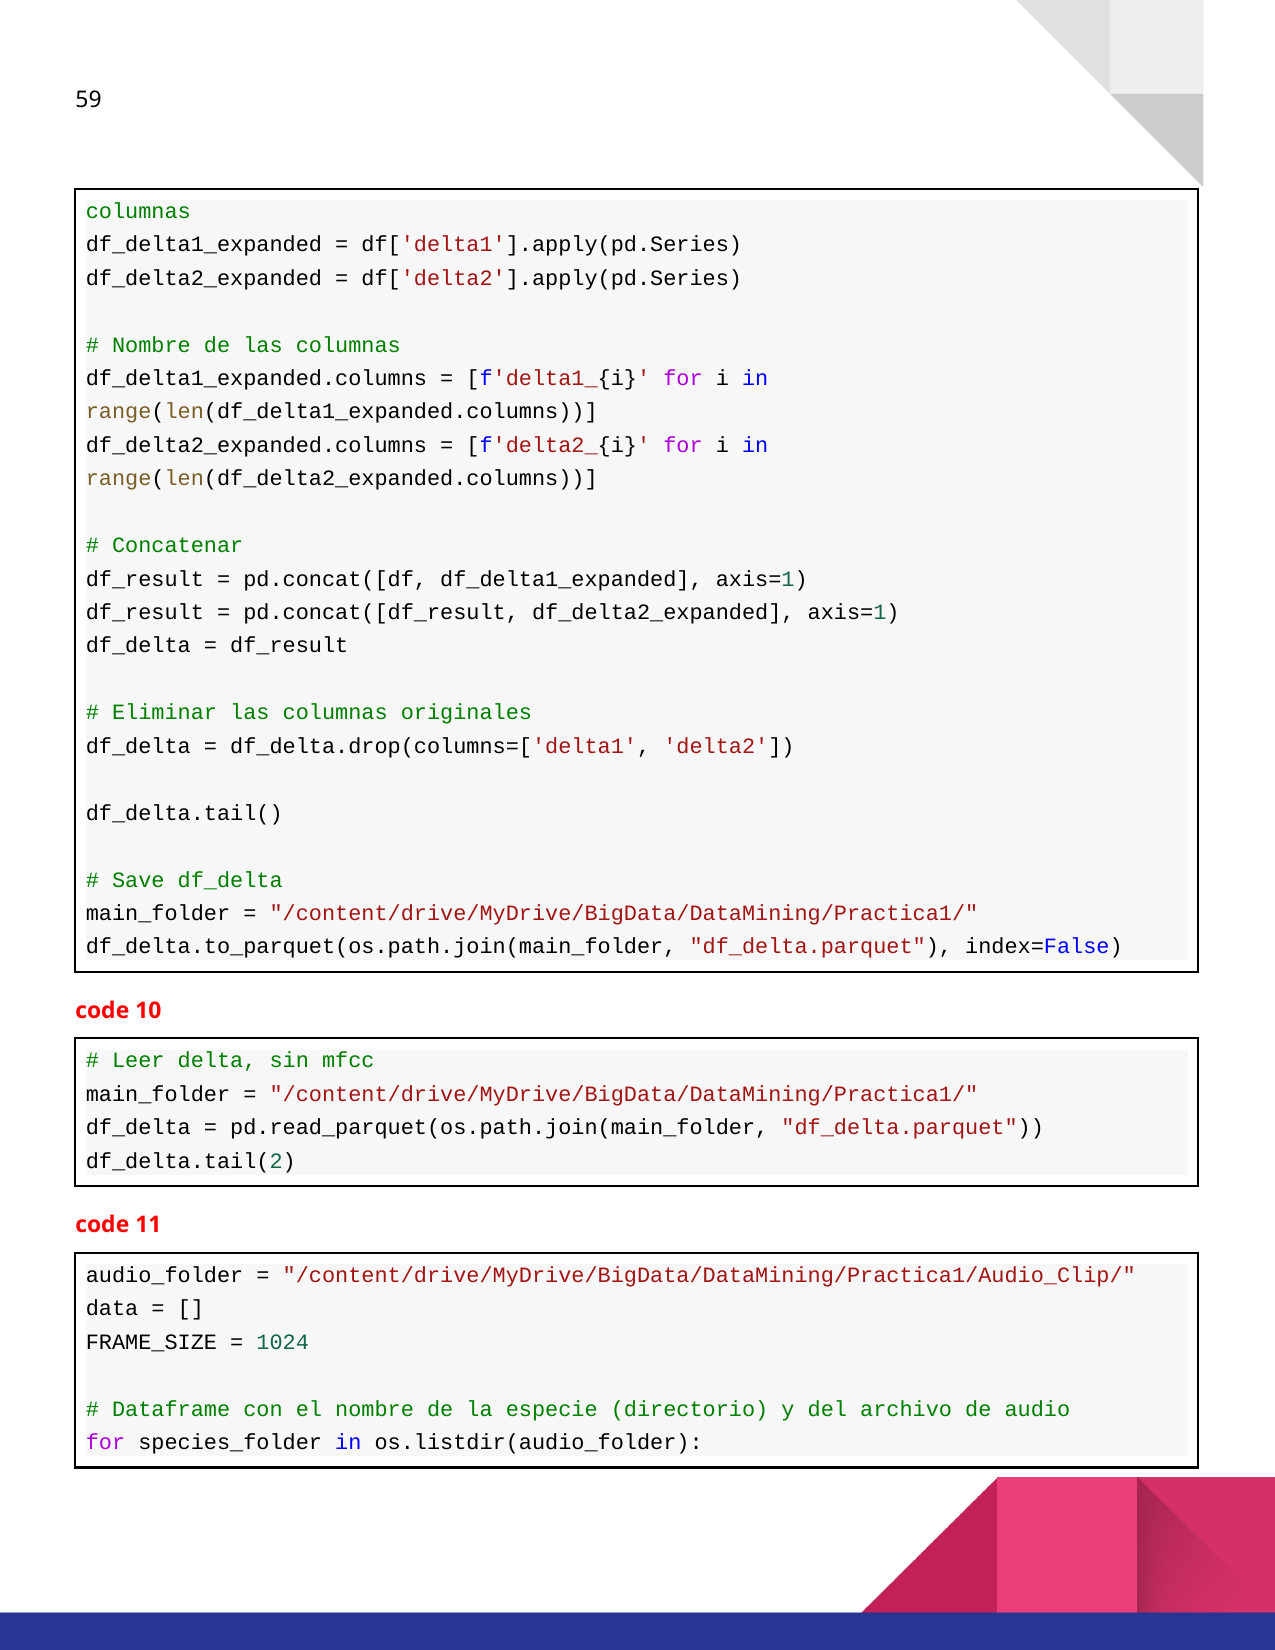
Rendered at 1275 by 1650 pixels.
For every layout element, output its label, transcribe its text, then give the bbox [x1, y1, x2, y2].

table_header audio_folder = "/content/drive/MyDrive/BigData/DataMining/Practica1/Audio_Clip/" data = [] FRAME_SIZE = 1024 # Dataframe con el nombre de la especie (directorio) y del archivo de audio for species_folder in os.listdir(audio_folder): [76, 1254, 1197, 1466]
text code 11 [75, 1208, 1198, 1239]
picture [0, 1475, 1275, 1650]
table_header columnas df_delta1_expanded = df['delta1'].apply(pd.Series) df_delta2_expanded = df['delta2'].apply(pd.Series) # Nombre de las columnas df_delta1_expanded.columns = [f'delta1_{i}' for i in range(len(df_delta1_expanded.columns))] df_delta2_expanded.columns = [f'delta2_{i}' for i in range(len(df_delta2_expanded.columns))] # Concatenar df_result = pd.concat([df, df_delta1_expanded], axis=1) df_result = pd.concat([df_result, df_delta2_expanded], axis=1) df_delta = df_result # Eliminar las columnas originales df_delta = df_delta.drop(columns=['delta1', 'delta2']) df_delta.tail() # Save df_delta main_folder = "/content/drive/MyDrive/BigData/DataMining/Practica1/" df_delta.to_parquet(os.path.join(main_folder, "df_delta.parquet"), index=False) [76, 190, 1197, 971]
picture [1015, 0, 1204, 188]
table_header # Leer delta, sin mfcc main_folder = "/content/drive/MyDrive/BigData/DataMining/Practica1/" df_delta = pd.read_parquet(os.path.join(main_folder, "df_delta.parquet")) df_delta.tail(2) [76, 1039, 1197, 1185]
text code 10 [75, 994, 1198, 1025]
